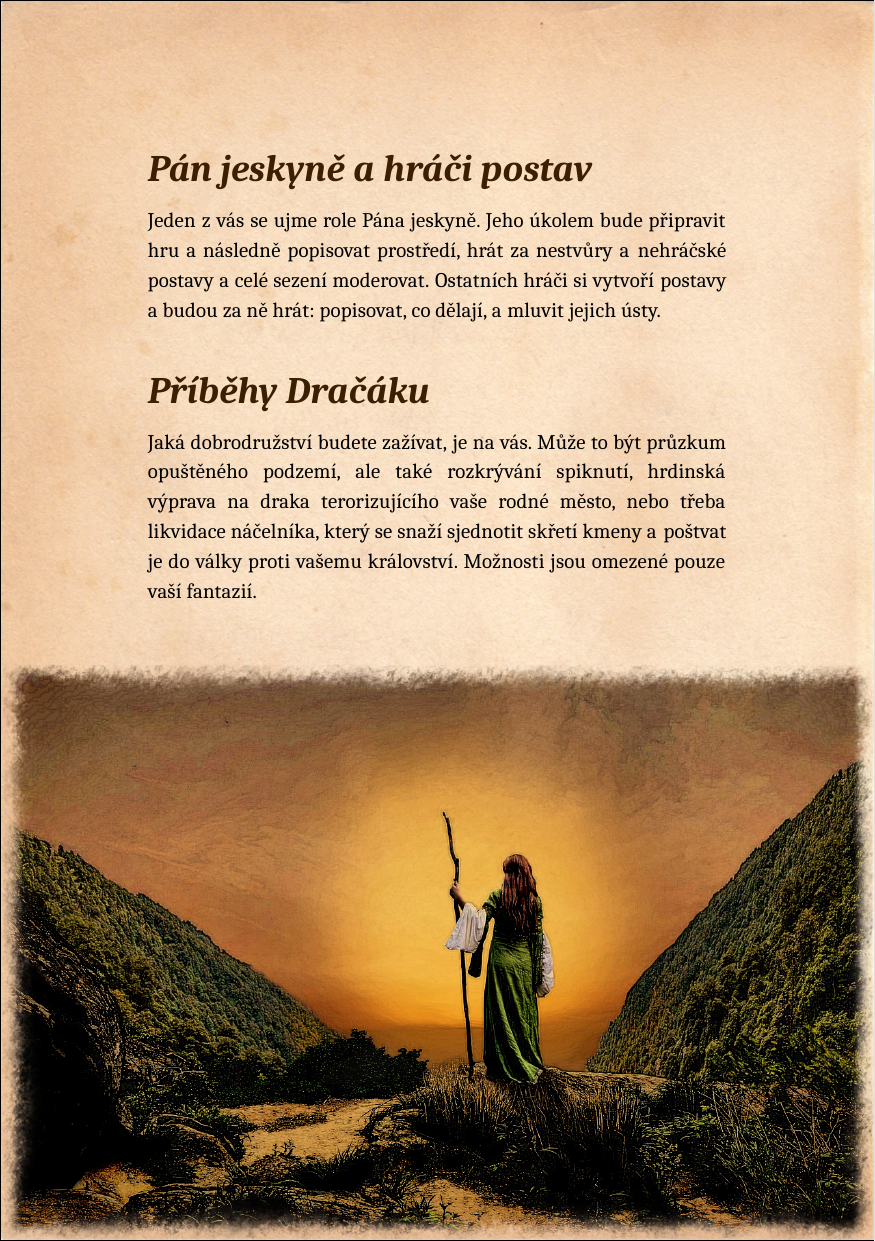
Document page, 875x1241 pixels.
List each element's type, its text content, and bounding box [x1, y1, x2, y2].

text Jeden z⁠ vás se ujme role Pána jeskyně. Jeho úkolem bude připravit hru a⁠ následně popisovat prostředí, hrát za nestvůry a⁠ nehráčské postavy a⁠ celé sezení moderovat. Ostatních hráči si vytvoří postavy a⁠ budou za ně hrát: popisovat, co dělají, a⁠ mluvit jejich ústy. [148, 208, 726, 322]
text Jaká dobrodružství budete zažívat, je na vás. Může to být průzkum opuštěného podzemí, ale také rozkrývání spiknutí, hrdinská výprava na draka terorizujícího vaše rodné město, nebo třeba likvidace náčelníka, který se snaží sjednotit skřetí kmeny a⁠ poštvat je do války proti vašemu království. Možnosti jsou omezené pouze vaší fantazií. [148, 430, 726, 604]
picture [0, 1, 874, 1241]
subtitle Příběhy Dračáku [148, 369, 726, 413]
subtitle Pán jeskyně a⁠ hráči postav [148, 148, 726, 191]
